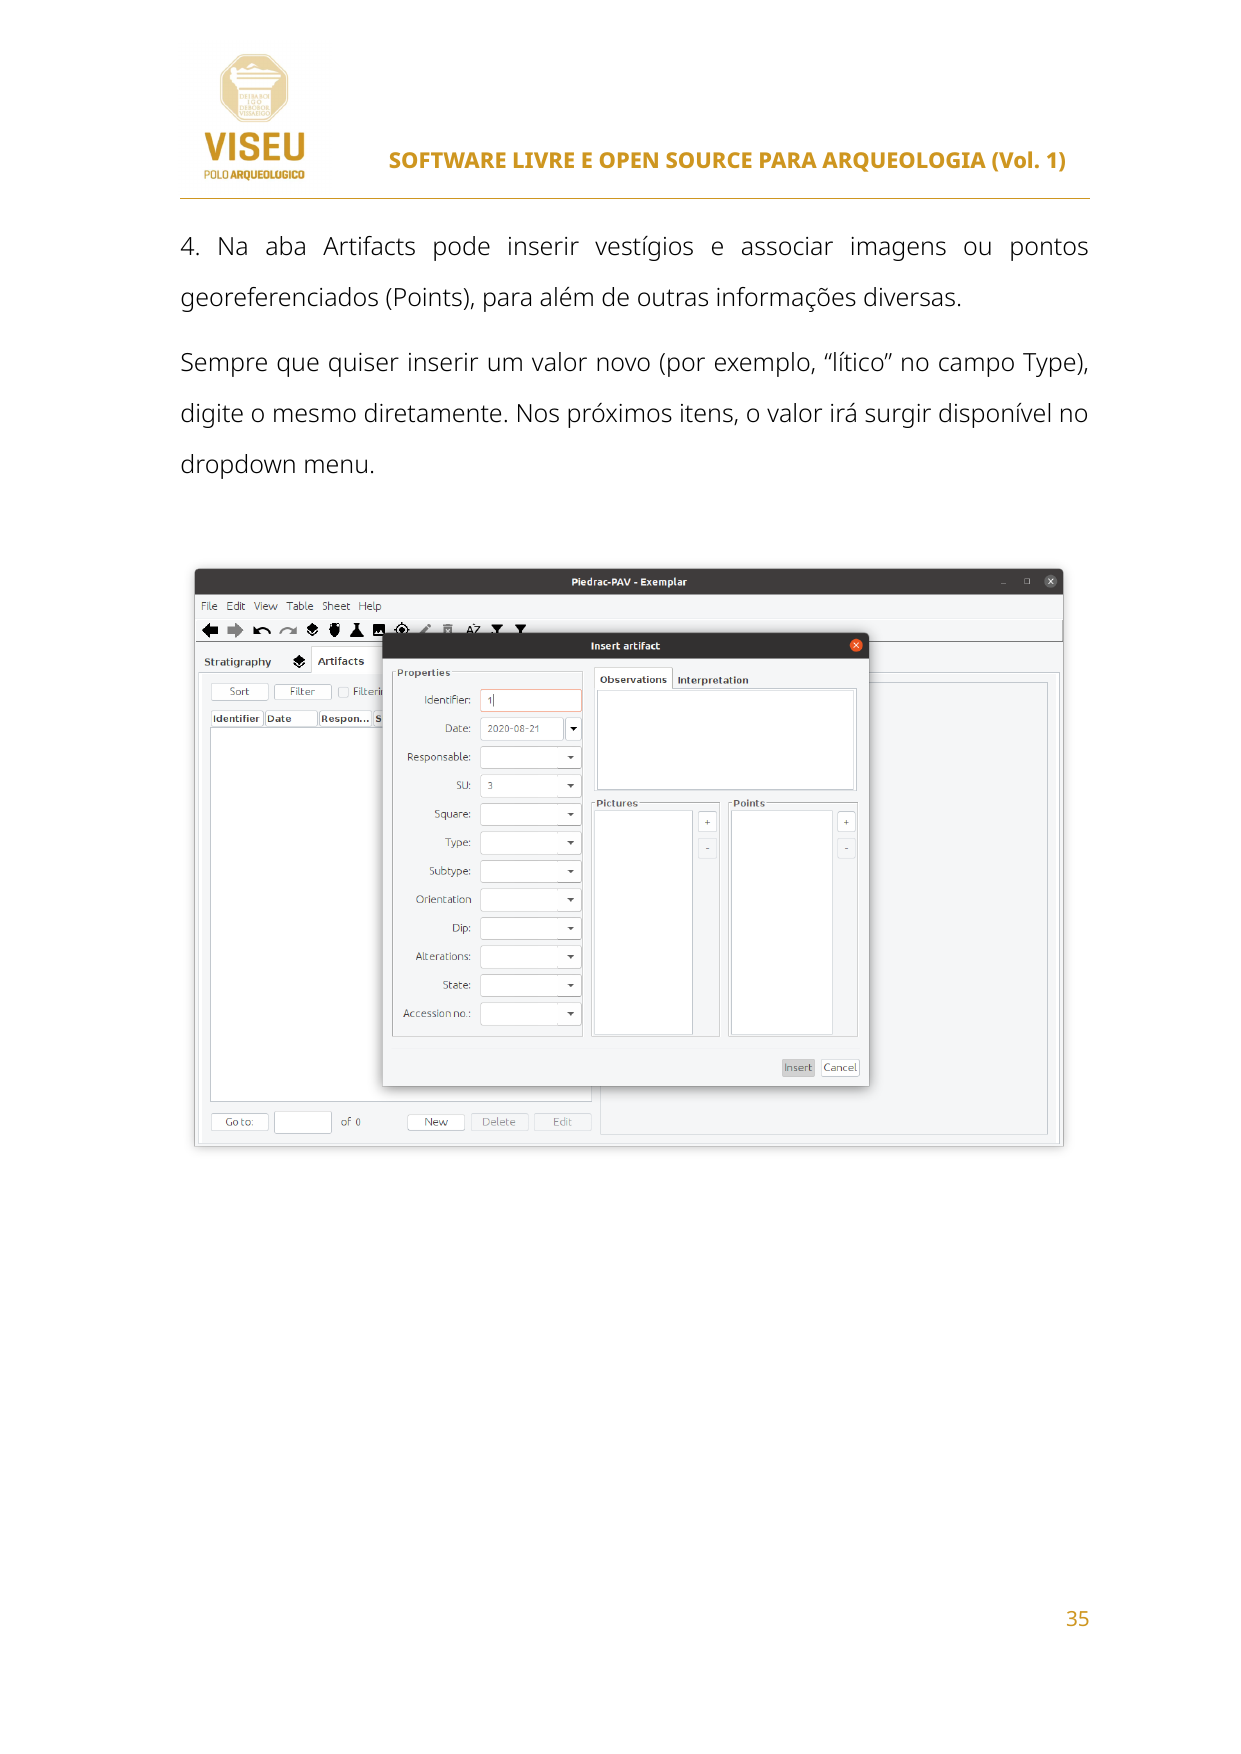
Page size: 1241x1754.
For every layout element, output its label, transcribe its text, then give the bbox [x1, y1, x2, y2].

picture [180, 558, 1090, 1162]
text Sempre que quiser inserir um valor novo (por exemplo, “lítico” no campo Type), digite o mesmo diretamente. Nos próximos itens, o valor irá surgir disponível no dropdown menu. [180, 345, 1090, 481]
text 4. Na aba Artifacts pode inserir vestígios e associar imagens ou pontos georeferenciados (Points), para além de outras informações diversas. [180, 228, 1090, 313]
